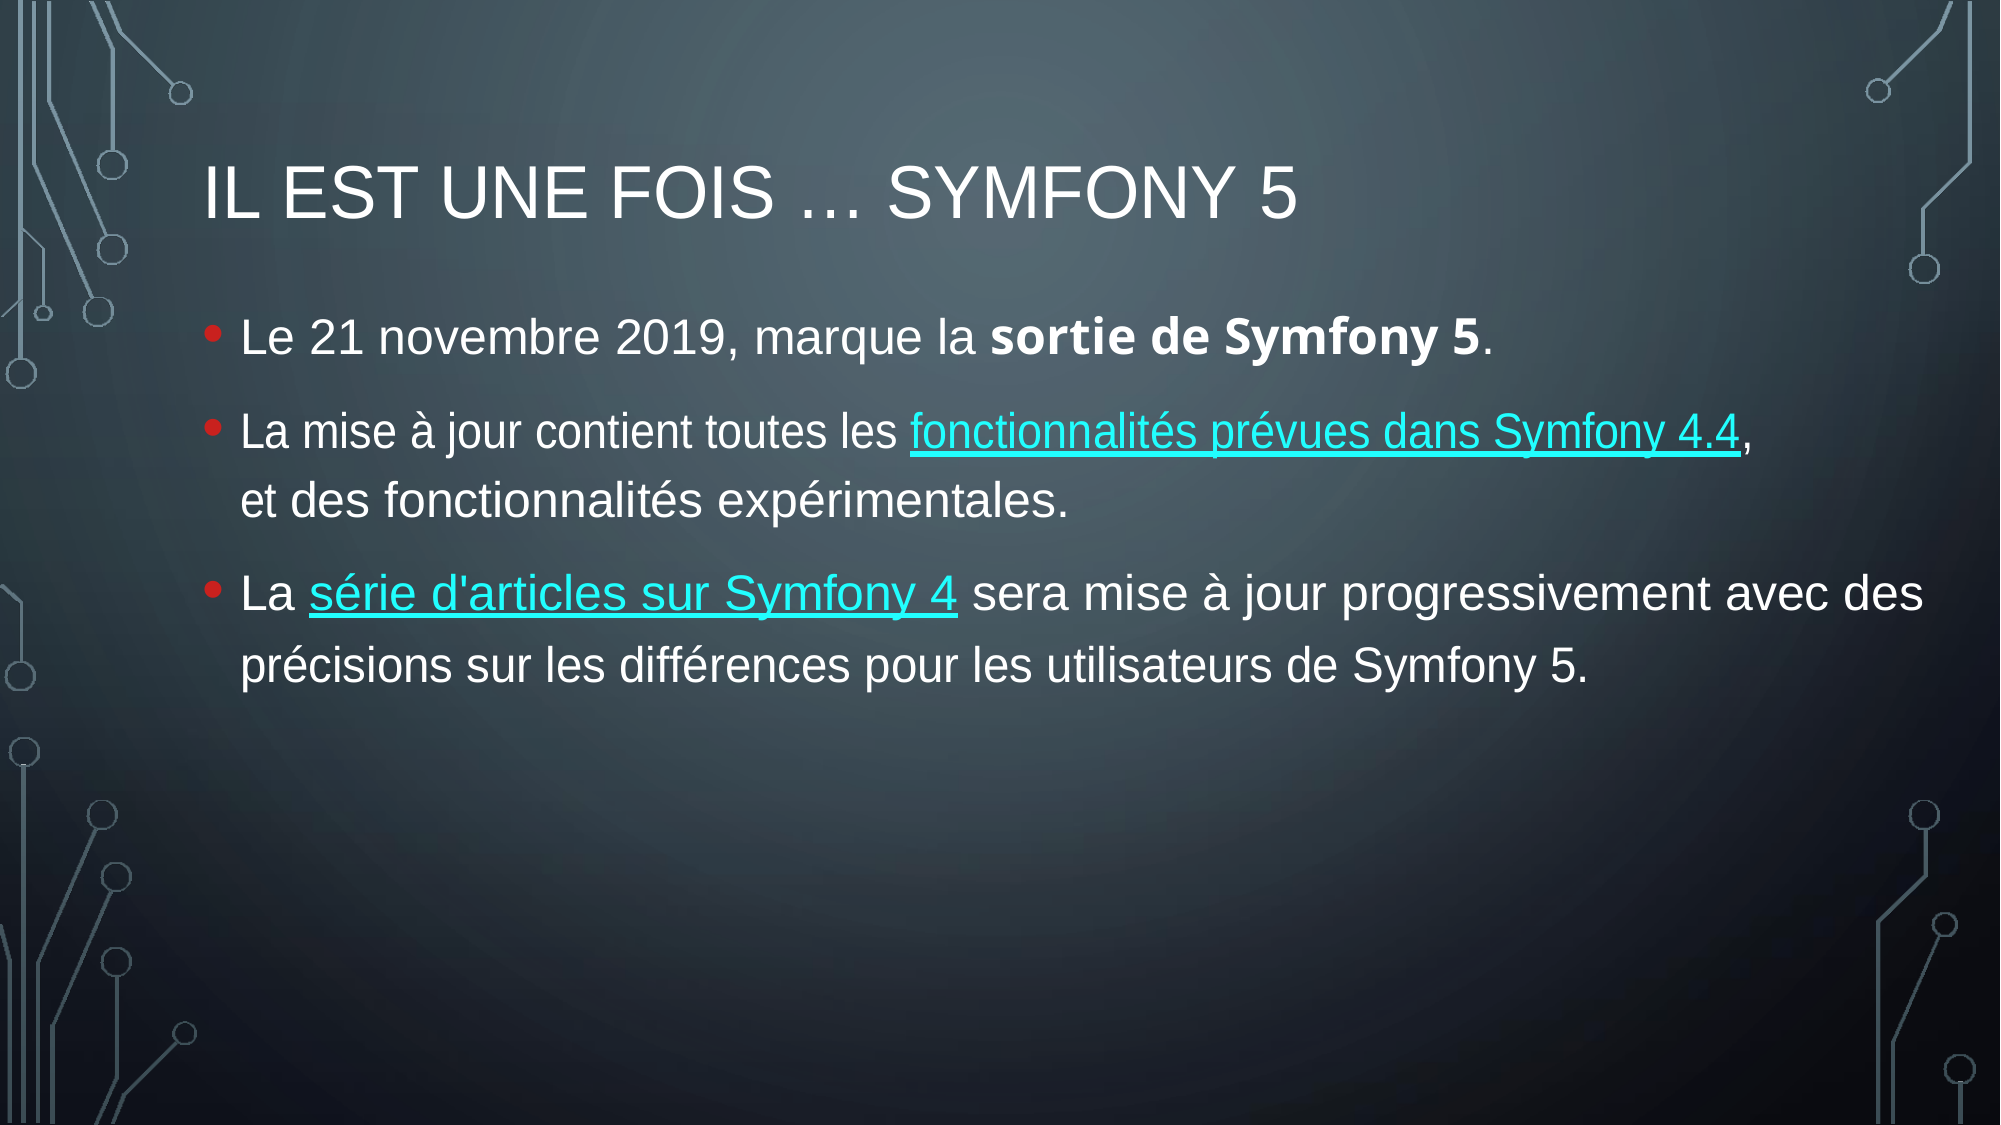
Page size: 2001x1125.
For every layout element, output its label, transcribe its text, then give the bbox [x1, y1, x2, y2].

subtitle IL EST UNE FOIS … SYMFONY 5 [202, 148, 1971, 234]
list La mise à jour contient toutes les fonctionnalités prévues dans Symfony 4.4, et des fonctionnalités expérimentales. [202, 390, 1773, 528]
text précisions sur les différences pour les utilisateurs de Symfony 5. [240, 635, 1971, 692]
list La série d'articles sur Symfony 4 sera mise à jour progressivement avec des [202, 551, 1971, 623]
picture [0, 0, 2000, 1125]
list Le 21 novembre 2019, marque la sortie de Symfony 5. [202, 296, 1971, 369]
